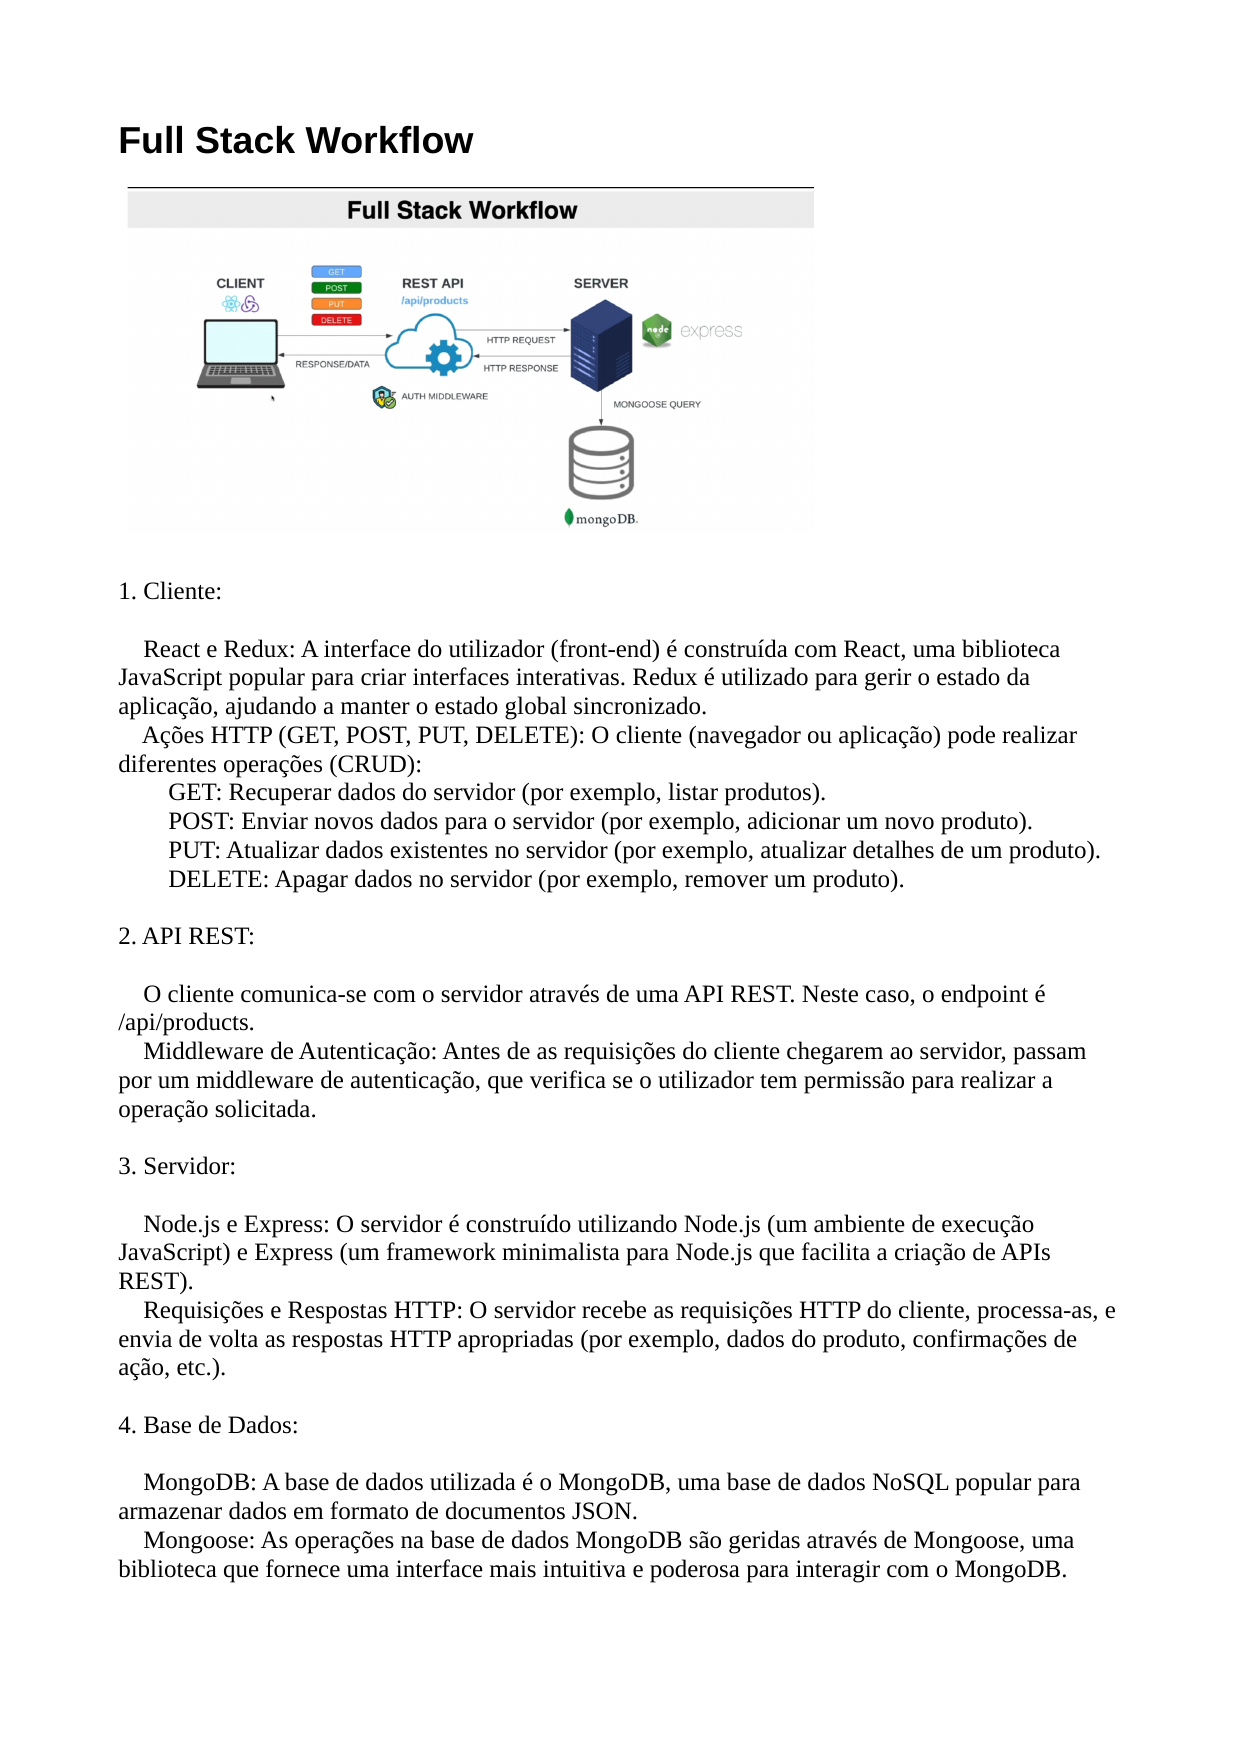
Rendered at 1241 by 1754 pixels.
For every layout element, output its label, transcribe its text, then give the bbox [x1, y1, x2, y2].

text DELETE: Apagar dados no servidor (por exemplo, remover um produto). [118, 864, 1122, 892]
text MongoDB: A base de dados utilizada é o MongoDB, uma base de dados NoSQL popular para armazenar dados em formato de documentos JSON. [118, 1467, 1122, 1525]
text 1. Cliente: [118, 576, 1122, 605]
picture [127, 187, 814, 533]
text GET: Recuperar dados do servidor (por exemplo, listar produtos). [118, 777, 1122, 806]
text React e Redux: A interface do utilizador (front-end) é construída com React, uma biblioteca JavaScript popular para criar interfaces interativas. Redux é utilizado para gerir o estado da aplicação, ajudando a manter o estado global sincronizado. [118, 634, 1122, 720]
text 2. API REST: [118, 921, 1122, 950]
text Ações HTTP (GET, POST, PUT, DELETE): O cliente (navegador ou aplicação) pode realizar diferentes operações (CRUD): [118, 720, 1122, 777]
text Mongoose: As operações na base de dados MongoDB são geridas através de Mongoose, uma biblioteca que fornece uma interface mais intuitiva e poderosa para interagir com o MongoDB. [118, 1525, 1122, 1582]
text Node.js e Express: O servidor é construído utilizando Node.js (um ambiente de execução JavaScript) e Express (um framework minimalista para Node.js que facilita a criação de APIs REST). [118, 1209, 1122, 1295]
text PUT: Atualizar dados existentes no servidor (por exemplo, atualizar detalhes de um produto). [118, 835, 1122, 864]
text Middleware de Autenticação: Antes de as requisições do cliente chegarem ao servidor, passam por um middleware de autenticação, que verifica se o utilizador tem permissão para realizar a operação solicitada. [118, 1036, 1122, 1122]
subtitle Full Stack Workflow [118, 118, 1122, 161]
text POST: Enviar novos dados para o servidor (por exemplo, adicionar um novo produto). [118, 806, 1122, 835]
text 4. Base de Dados: [118, 1410, 1122, 1439]
text O cliente comunica-se com o servidor através de uma API REST. Neste caso, o endpoint é /api/products. [118, 979, 1122, 1036]
text Requisições e Respostas HTTP: O servidor recebe as requisições HTTP do cliente, processa-as, e envia de volta as respostas HTTP apropriadas (por exemplo, dados do produto, confirmações de ação, etc.). [118, 1295, 1122, 1381]
text 3. Servidor: [118, 1151, 1122, 1180]
